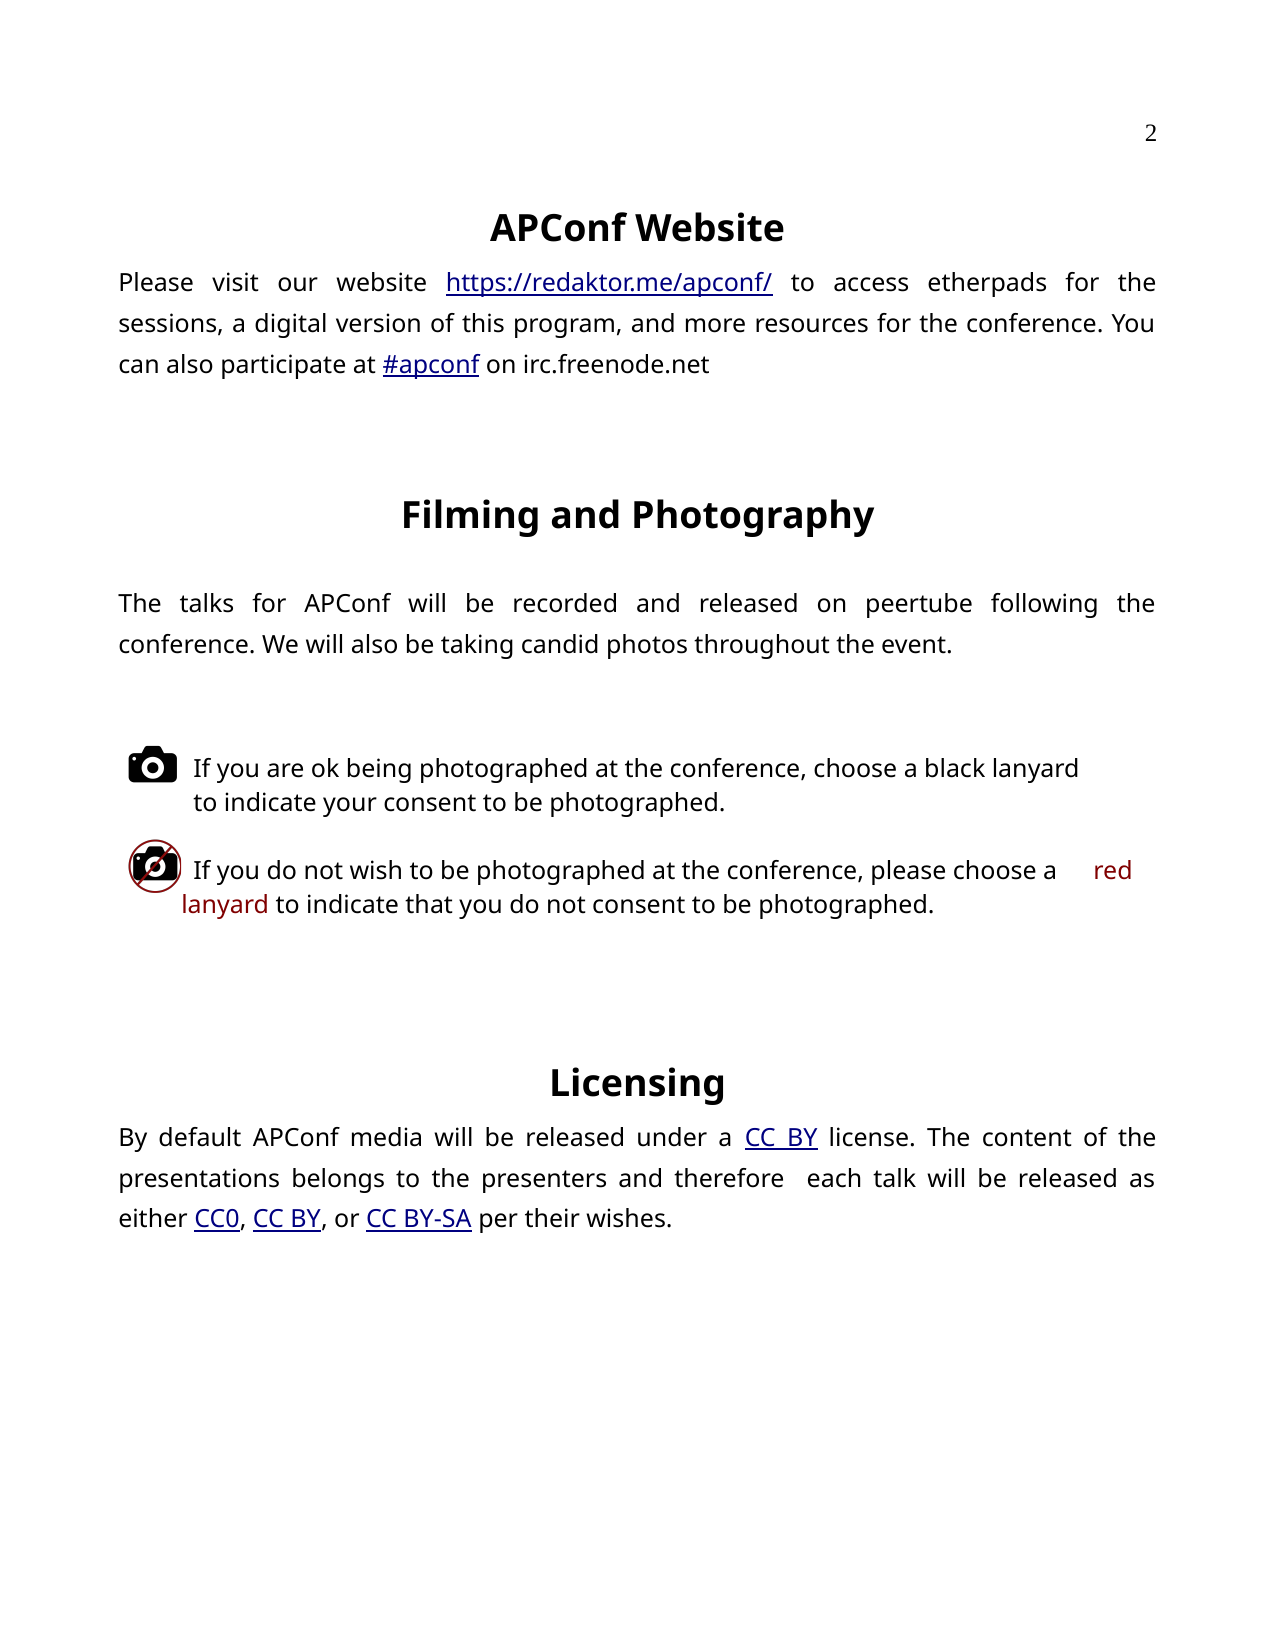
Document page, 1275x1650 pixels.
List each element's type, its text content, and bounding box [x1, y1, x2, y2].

text If you are ok being photographed at the conference, choose a black lanyard [182, 750, 1157, 784]
text If you do not wish to be photographed at the conference, please choose a red lanyard to indicate that you do not consent to be photographed. [118, 853, 1157, 921]
subtitle Licensing [118, 1056, 1157, 1107]
text By default APConf media will be released under a CC BY license. The content of the presentations belongs to the presenters and therefore each talk will be released as either CC0, CC BY, or CC BY-SA per their wishes. [118, 1119, 1157, 1235]
picture [128, 839, 182, 893]
text The talks for APConf will be recorded and released on peertube following the conference. We will also be taking candid photos throughout the event. [118, 586, 1157, 661]
picture [123, 738, 182, 796]
subtitle Filming and Photography [118, 488, 1157, 539]
text Please visit our website https://redaktor.me/apconf/ to access etherpads for the sessions, a digital version of this program, and more resources for the conference. You can also participate at #apconf on irc.freenode.net [118, 265, 1157, 381]
subtitle APConf Website [118, 201, 1157, 252]
text to indicate your consent to be photographed. [118, 784, 1157, 818]
